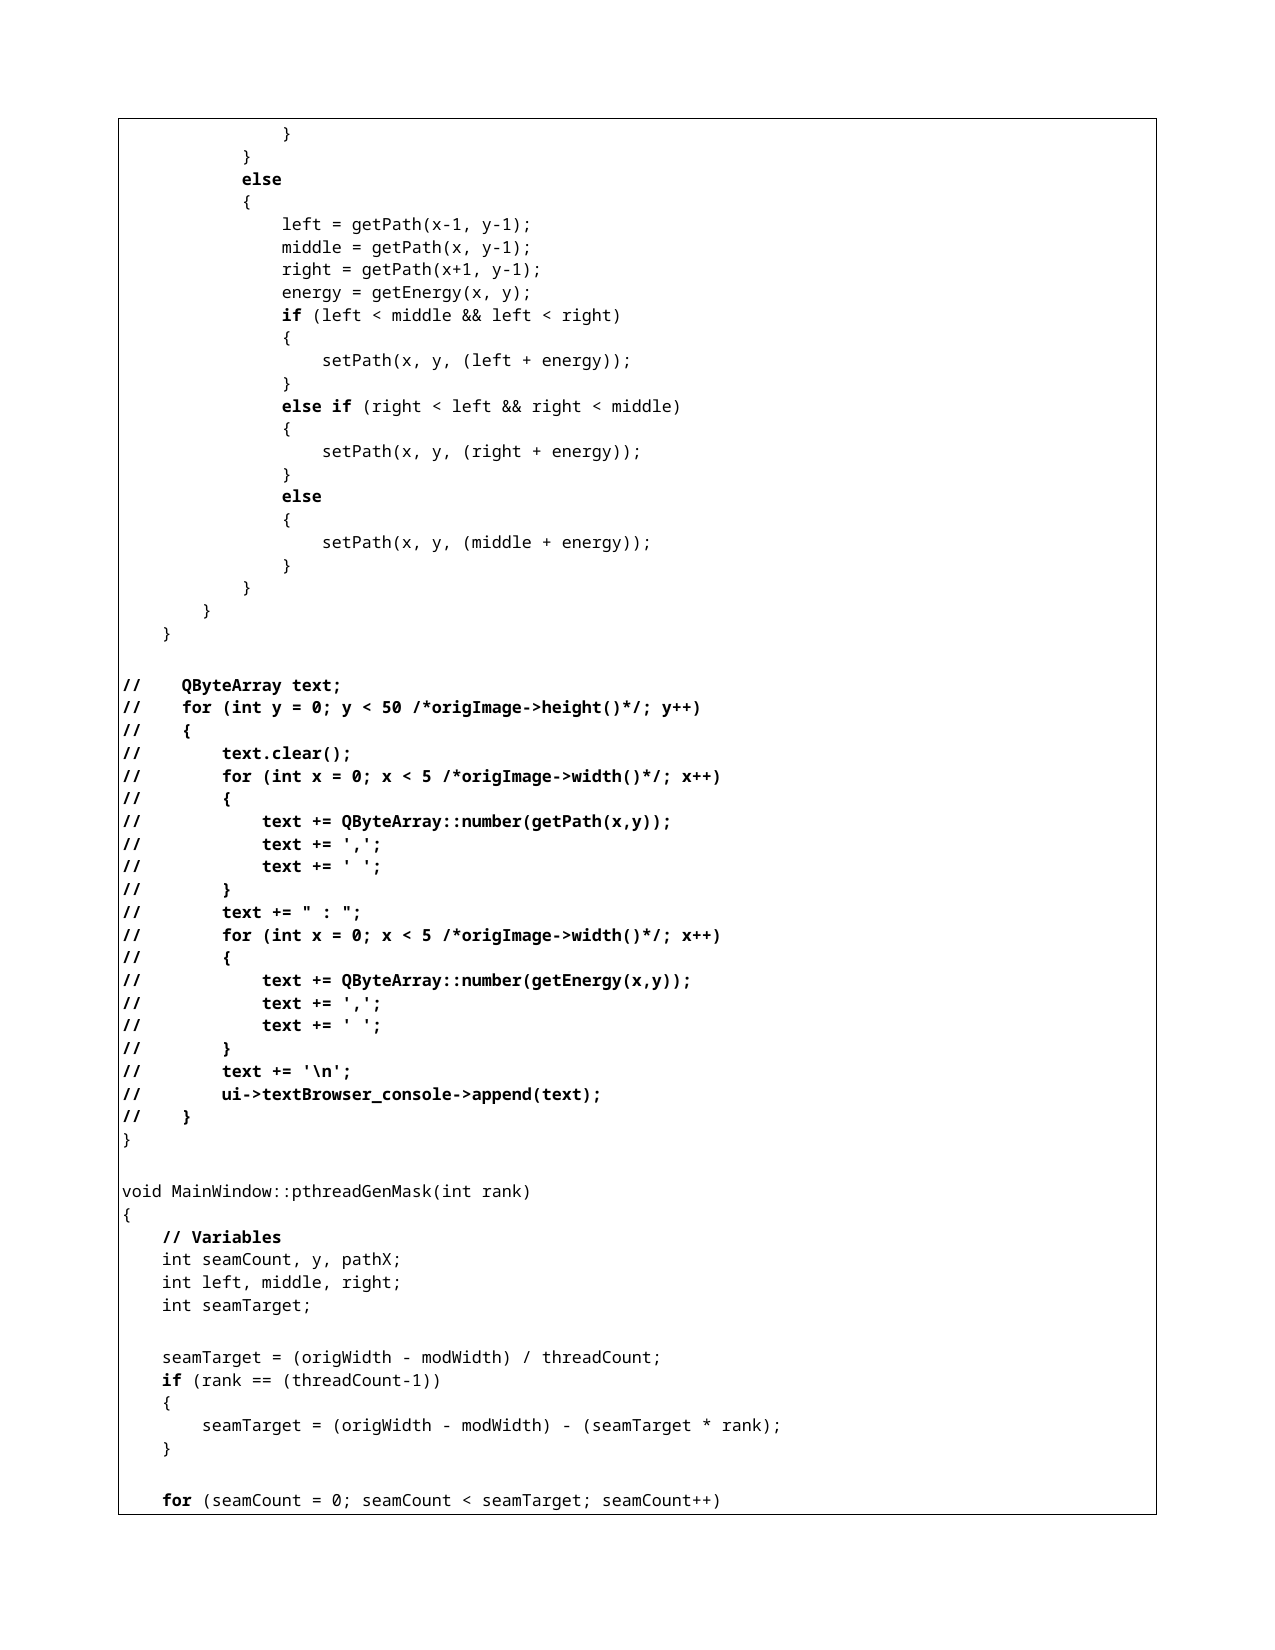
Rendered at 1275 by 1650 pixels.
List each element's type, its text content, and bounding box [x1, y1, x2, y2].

text // { [119, 715, 1156, 738]
text else if (right < left && right < middle) [119, 391, 1156, 413]
text } [119, 141, 1156, 163]
text // } [119, 874, 1156, 897]
text // text += ','; [119, 829, 1156, 852]
text { [119, 322, 1156, 345]
text } [119, 119, 1156, 141]
text } [119, 618, 1156, 644]
text left = getPath(x-1, y-1); [119, 209, 1156, 232]
text // for (int x = 0; x < 5 /*origImage->width()*/; x++) [119, 761, 1156, 783]
text // text += ' '; [119, 852, 1156, 874]
text int seamTarget; [119, 1290, 1156, 1316]
text // { [119, 942, 1156, 965]
text { [119, 413, 1156, 436]
text if (left < middle && left < right) [119, 300, 1156, 322]
text } [119, 595, 1156, 618]
text middle = getPath(x, y-1); [119, 232, 1156, 254]
text // text += ' '; [119, 1011, 1156, 1033]
text } [119, 572, 1156, 595]
text // { [119, 783, 1156, 806]
text } [119, 1433, 1156, 1459]
text // QByteArray text; [119, 670, 1156, 693]
text { [119, 1387, 1156, 1410]
text // text += QByteArray::number(getEnergy(x,y)); [119, 965, 1156, 988]
text } [119, 459, 1156, 481]
text // } [119, 1101, 1156, 1124]
text else [119, 481, 1156, 504]
text { [119, 504, 1156, 527]
text } [119, 368, 1156, 391]
text if (rank == (threadCount-1)) [119, 1365, 1156, 1387]
text { [119, 186, 1156, 209]
text int left, middle, right; [119, 1267, 1156, 1290]
text // } [119, 1033, 1156, 1056]
text seamTarget = (origWidth - modWidth) - (seamTarget * rank); [119, 1410, 1156, 1433]
text // text += '\n'; [119, 1056, 1156, 1079]
text // text += " : "; [119, 897, 1156, 920]
text // text.clear(); [119, 738, 1156, 761]
text void MainWindow::pthreadGenMask(int rank) [119, 1176, 1156, 1199]
text // for (int y = 0; y < 50 /*origImage->height()*/; y++) [119, 693, 1156, 715]
text setPath(x, y, (right + energy)); [119, 436, 1156, 459]
text right = getPath(x+1, y-1); [119, 254, 1156, 277]
text // ui->textBrowser_console->append(text); [119, 1079, 1156, 1101]
text else [119, 163, 1156, 186]
text energy = getEnergy(x, y); [119, 277, 1156, 300]
text for (seamCount = 0; seamCount < seamTarget; seamCount++) [119, 1485, 1156, 1514]
text // Variables [119, 1222, 1156, 1244]
text // for (int x = 0; x < 5 /*origImage->width()*/; x++) [119, 920, 1156, 942]
text // text += QByteArray::number(getPath(x,y)); [119, 806, 1156, 829]
text { [119, 1199, 1156, 1222]
text } [119, 1124, 1156, 1150]
text setPath(x, y, (left + energy)); [119, 345, 1156, 368]
text int seamCount, y, pathX; [119, 1244, 1156, 1267]
text setPath(x, y, (middle + energy)); [119, 527, 1156, 549]
text // text += ','; [119, 988, 1156, 1011]
text seamTarget = (origWidth - modWidth) / threadCount; [119, 1342, 1156, 1365]
text } [119, 549, 1156, 572]
